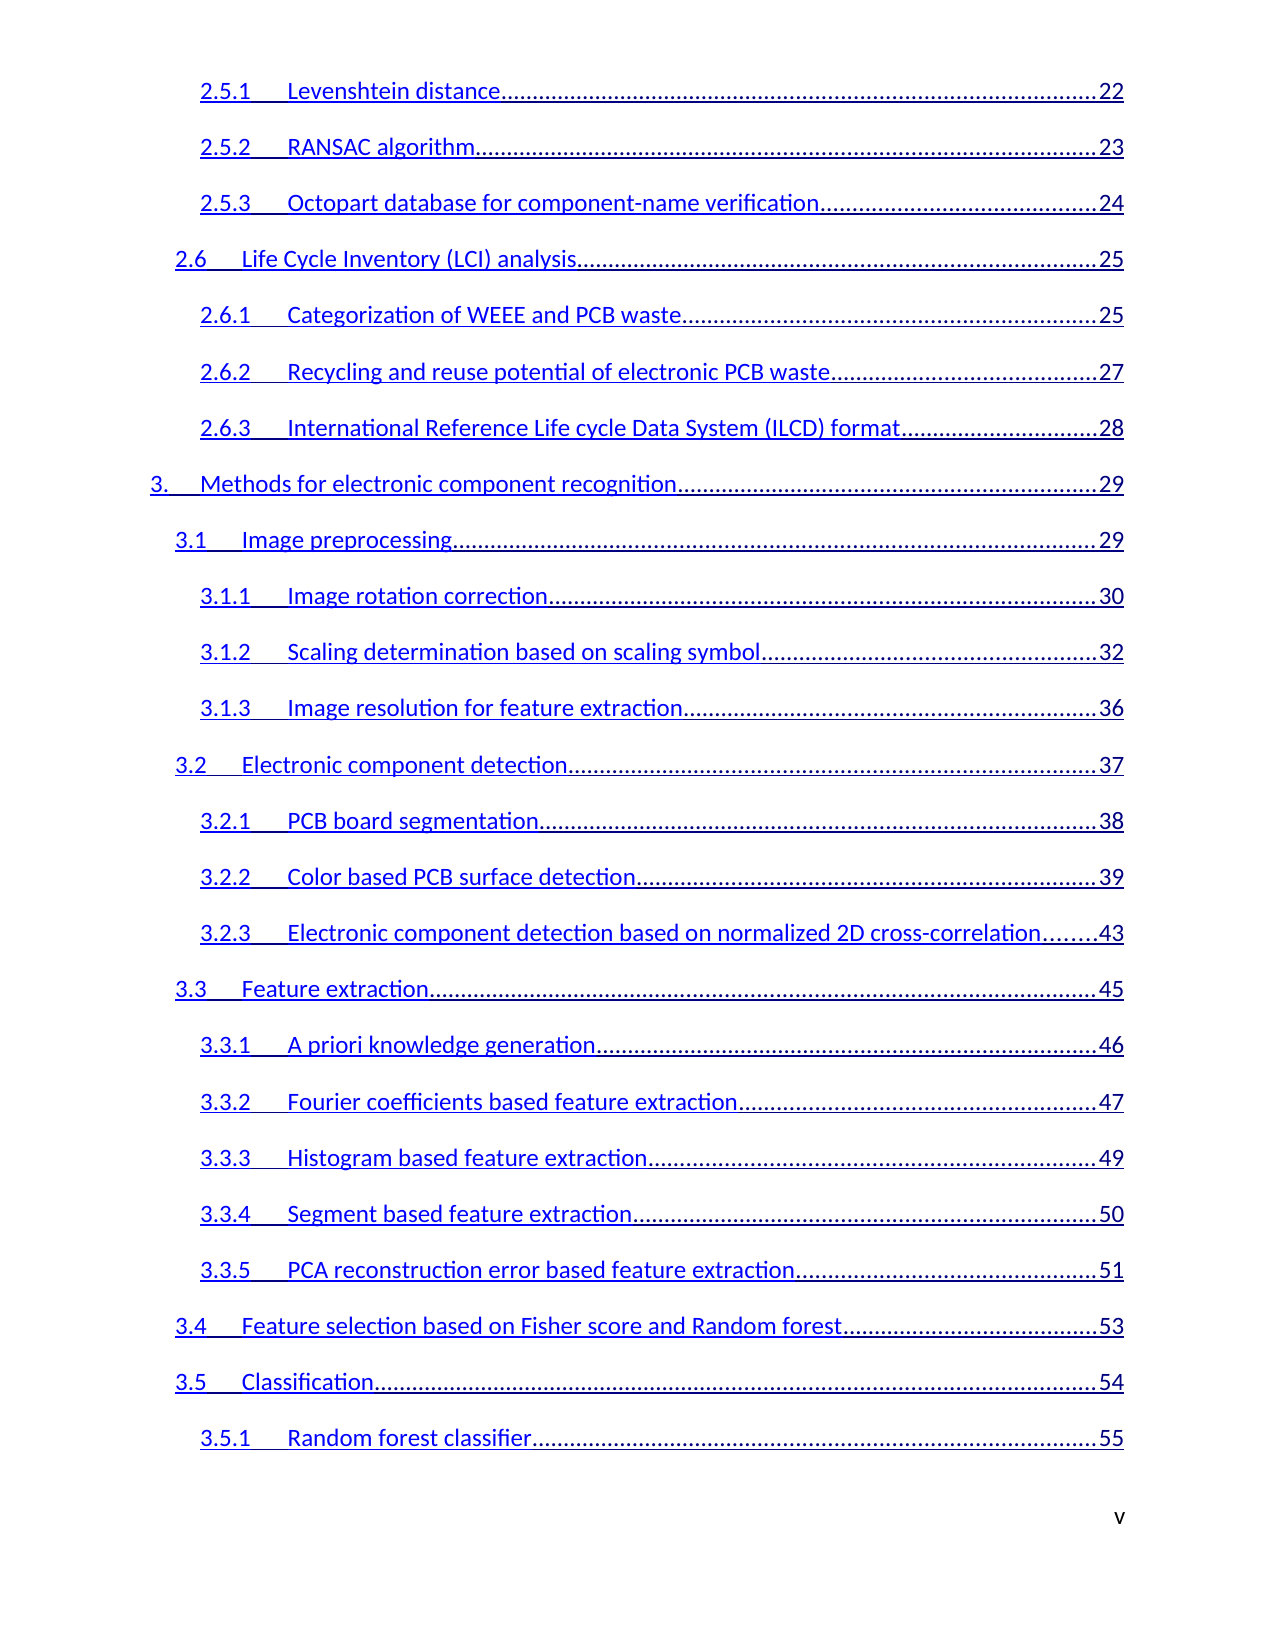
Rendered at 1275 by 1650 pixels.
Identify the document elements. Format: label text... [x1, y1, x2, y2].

text 3.1.3 Image resolution for feature extraction 36 [200, 693, 1125, 723]
text 3.2 Electronic component detection 37 [175, 749, 1125, 779]
text 3.3.5 PCA reconstruction error based feature extraction 51 [200, 1254, 1125, 1284]
text 2.6.2 Recycling and reuse potential of electronic PCB waste 27 [200, 356, 1125, 386]
text 3.2.1 PCB board segmentation 38 [200, 805, 1125, 835]
text 3.1 Image preprocessing 29 [175, 524, 1125, 555]
text 2.5.2 RANSAC algorithm 23 [200, 131, 1125, 162]
text 2.5.1 Levenshtein distance 22 [200, 75, 1125, 106]
text 3.1.1 Image rotation correction 30 [200, 580, 1125, 611]
text 3.2.3 Electronic component detection based on normalized 2D cross-correlation 43 [200, 917, 1125, 948]
text 3.2.2 Color based PCB surface detection 39 [200, 861, 1125, 892]
text 2.6.3 International Reference Life cycle Data System (ILCD) format 28 [200, 412, 1125, 442]
text 2.6.1 Categorization of WEEE and PCB waste 25 [200, 299, 1125, 330]
text 3.3 Feature extraction 45 [175, 973, 1125, 1004]
text 3.3.2 Fourier coefficients based feature extraction 47 [200, 1086, 1125, 1116]
text 3.3.4 Segment based feature extraction 50 [200, 1198, 1125, 1228]
text 3.5.1 Random forest classifier 55 [200, 1422, 1125, 1453]
text 2.6 Life Cycle Inventory (LCI) analysis 25 [175, 243, 1125, 274]
text 3.1.2 Scaling determination based on scaling symbol 32 [200, 636, 1125, 667]
text 3.4 Feature selection based on Fisher score and Random forest 53 [175, 1310, 1125, 1341]
text 2.5.3 Octopart database for component-name verification 24 [200, 187, 1125, 218]
text 3.3.3 Histogram based feature extraction 49 [200, 1142, 1125, 1172]
text 3.3.1 A priori knowledge generation 46 [200, 1029, 1125, 1060]
text 3. Methods for electronic component recognition 29 [150, 468, 1125, 498]
text 3.5 Classification 54 [175, 1366, 1125, 1397]
